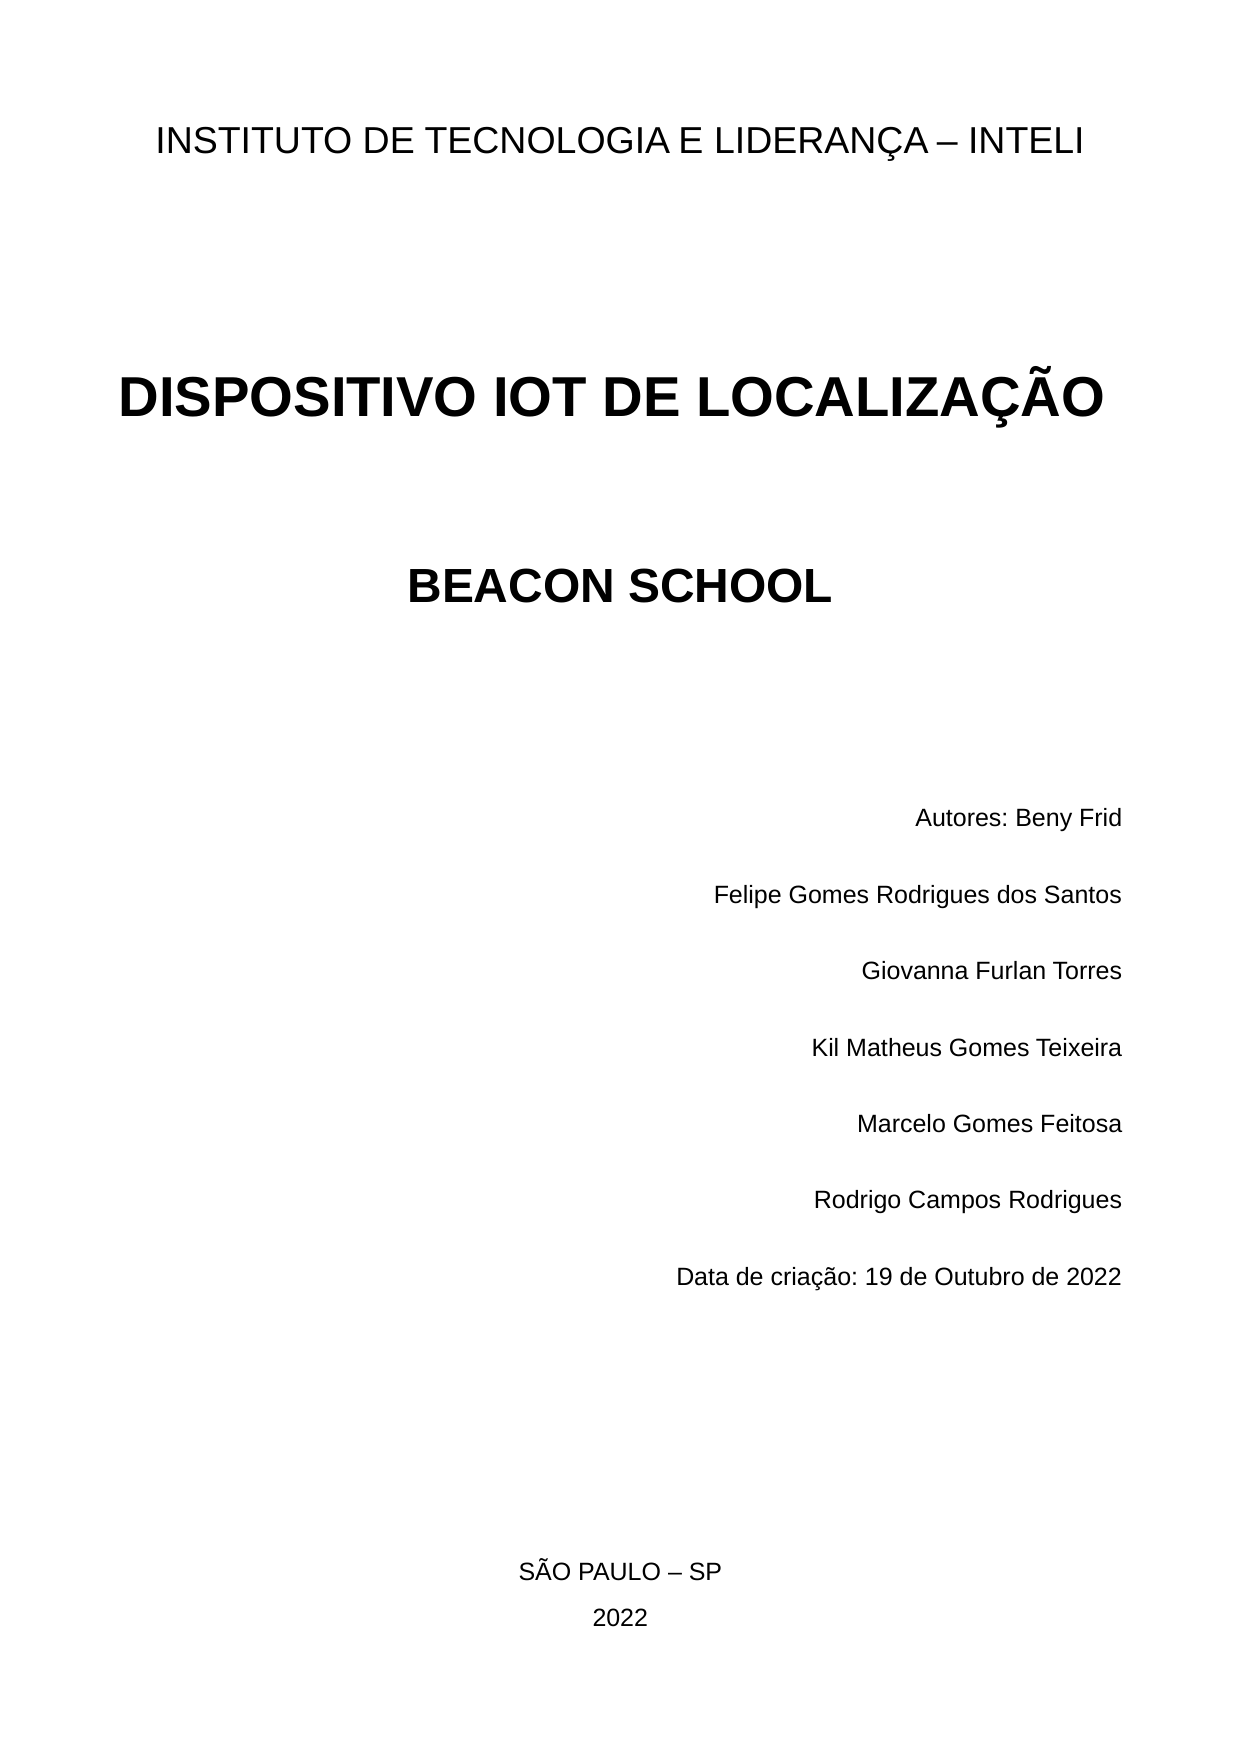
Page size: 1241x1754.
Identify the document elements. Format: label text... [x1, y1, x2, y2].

text SÃO PAULO – SP [118, 1557, 1122, 1586]
text Felipe Gomes Rodrigues dos Santos [118, 880, 1122, 908]
text Rodrigo Campos Rodrigues [268, 1186, 1122, 1214]
text Autores: Beny Frid [268, 803, 1122, 832]
text Giovanna Furlan Torres [268, 956, 1122, 985]
text DISPOSITIVO IOT DE LOCALIZAÇÃO [118, 364, 1122, 428]
text BEACON SCHOOL [118, 558, 1122, 613]
text Data de criação: 19 de Outubro de 2022 [268, 1262, 1122, 1291]
text INSTITUTO DE TECNOLOGIA E LIDERANÇA – INTELI [118, 118, 1122, 161]
text Kil Matheus Gomes Teixeira [268, 1033, 1122, 1061]
text 2022 [118, 1603, 1122, 1631]
text Marcelo Gomes Feitosa [268, 1109, 1122, 1138]
